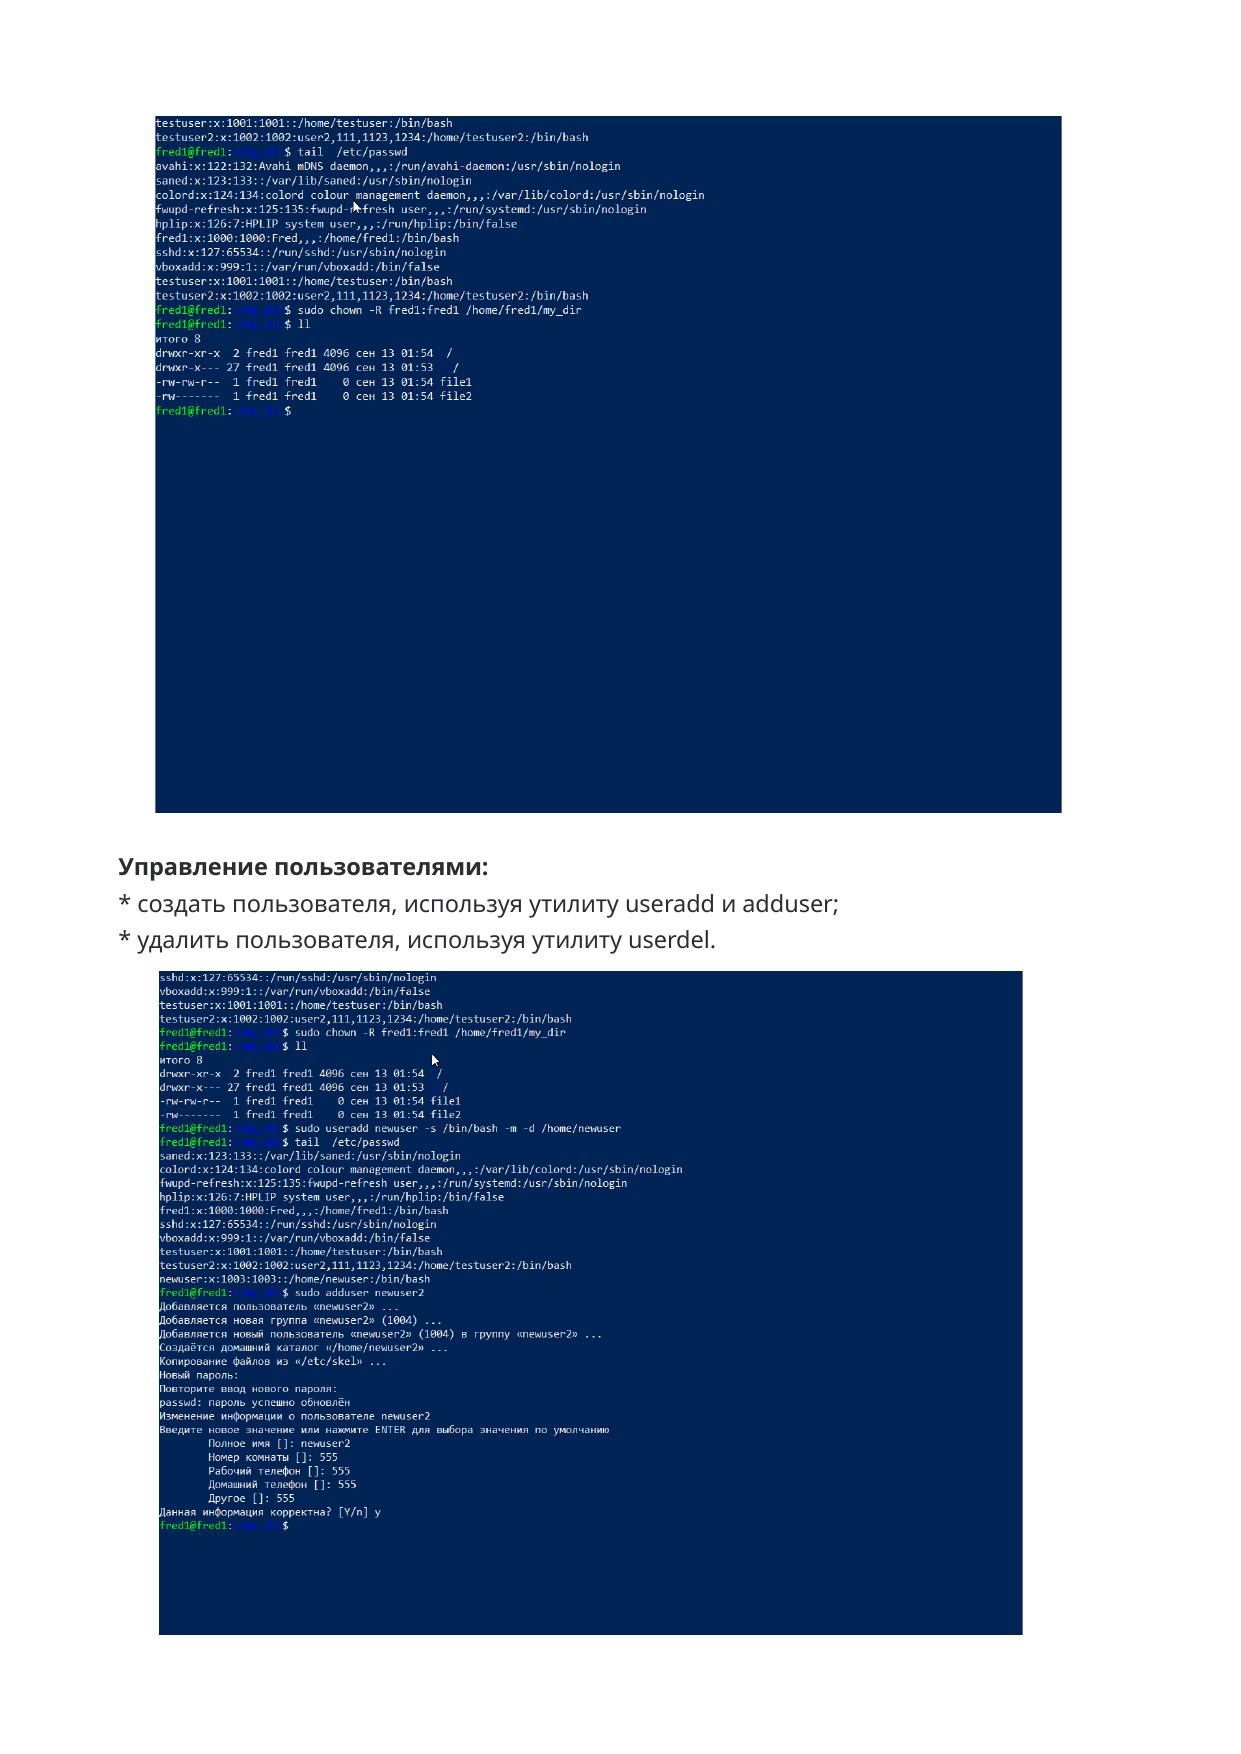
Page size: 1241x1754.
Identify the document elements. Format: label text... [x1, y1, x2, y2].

picture [159, 971, 1023, 1635]
text Управление пользователями: * создать пользователя, используя утилиту useradd и adduser; [118, 850, 1122, 919]
picture [155, 116, 1062, 813]
text * удалить пользователя, используя утилиту userdel. [118, 924, 1122, 956]
